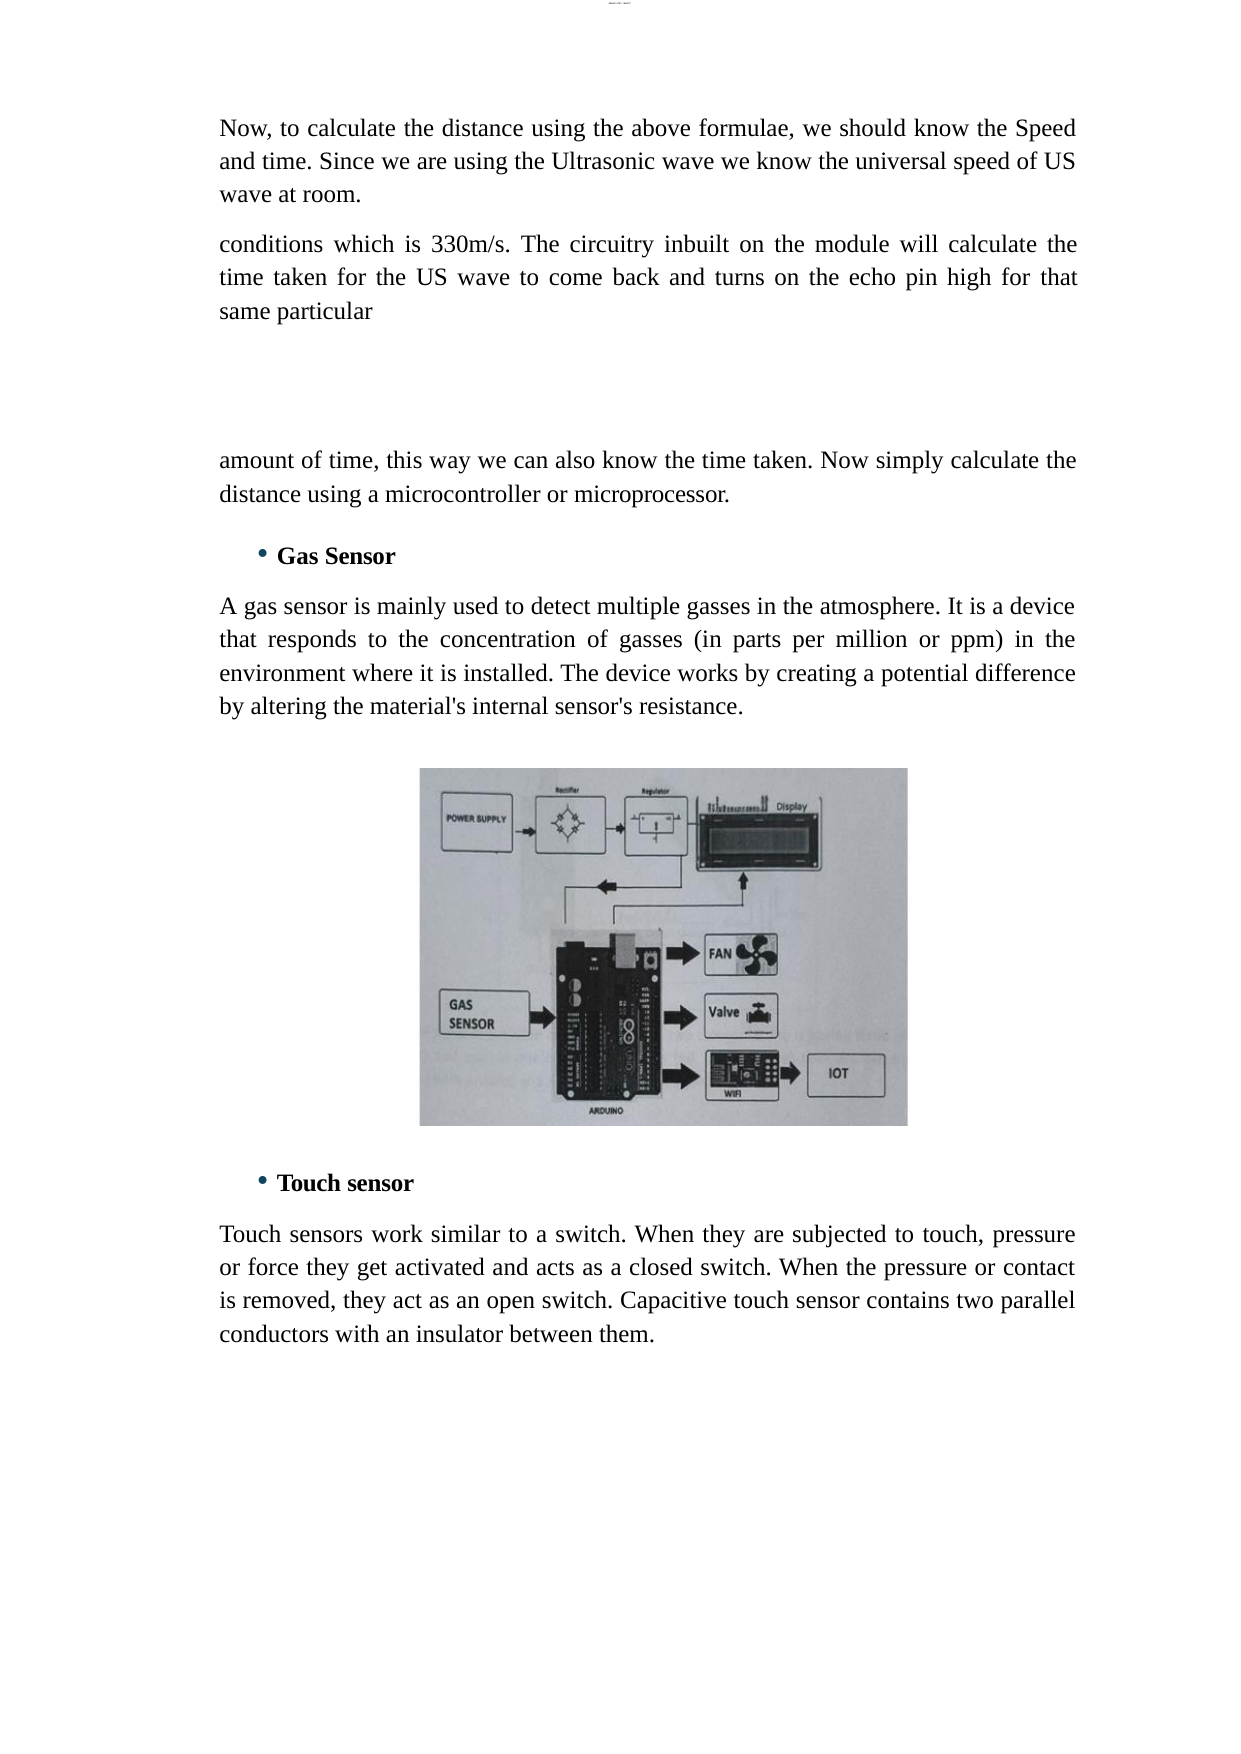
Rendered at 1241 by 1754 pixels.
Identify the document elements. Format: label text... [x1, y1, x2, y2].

subtitle Gas Sensor [257, 533, 1117, 571]
text conditions which is 330m/s. The circuitry inbuilt on the module will calculate the time taken for the US wave to come back and turns on the echo pin high for that same particular [219, 229, 1078, 324]
picture [419, 768, 908, 1126]
subtitle Touch sensor [257, 1161, 1117, 1199]
text amount of time, this way we can also know the time taken. Now simply calculate the distance using a microcontroller or microprocessor. [219, 446, 1078, 508]
text Now, to calculate the distance using the above formulae, we should know the Speed and time. Since we are using the Ultrasonic wave we know the universal speed of US wave at room. [219, 113, 1077, 208]
text Touch sensors work similar to a switch. When they are subjected to touch, pressure or force they get activated and acts as a closed switch. When the pressure or contact is removed, they act as an open switch. Capacitive touch sensor contains two parallel conductors with an insulator between them. [219, 1219, 1077, 1348]
text A gas sensor is mainly used to detect multiple gasses in the atmosphere. It is a device that responds to the concentration of gasses (in parts per million or ppm) in the environment where it is installed. The device works by creating a potential difference by altering the material's internal sensor's resistance. [219, 591, 1077, 720]
